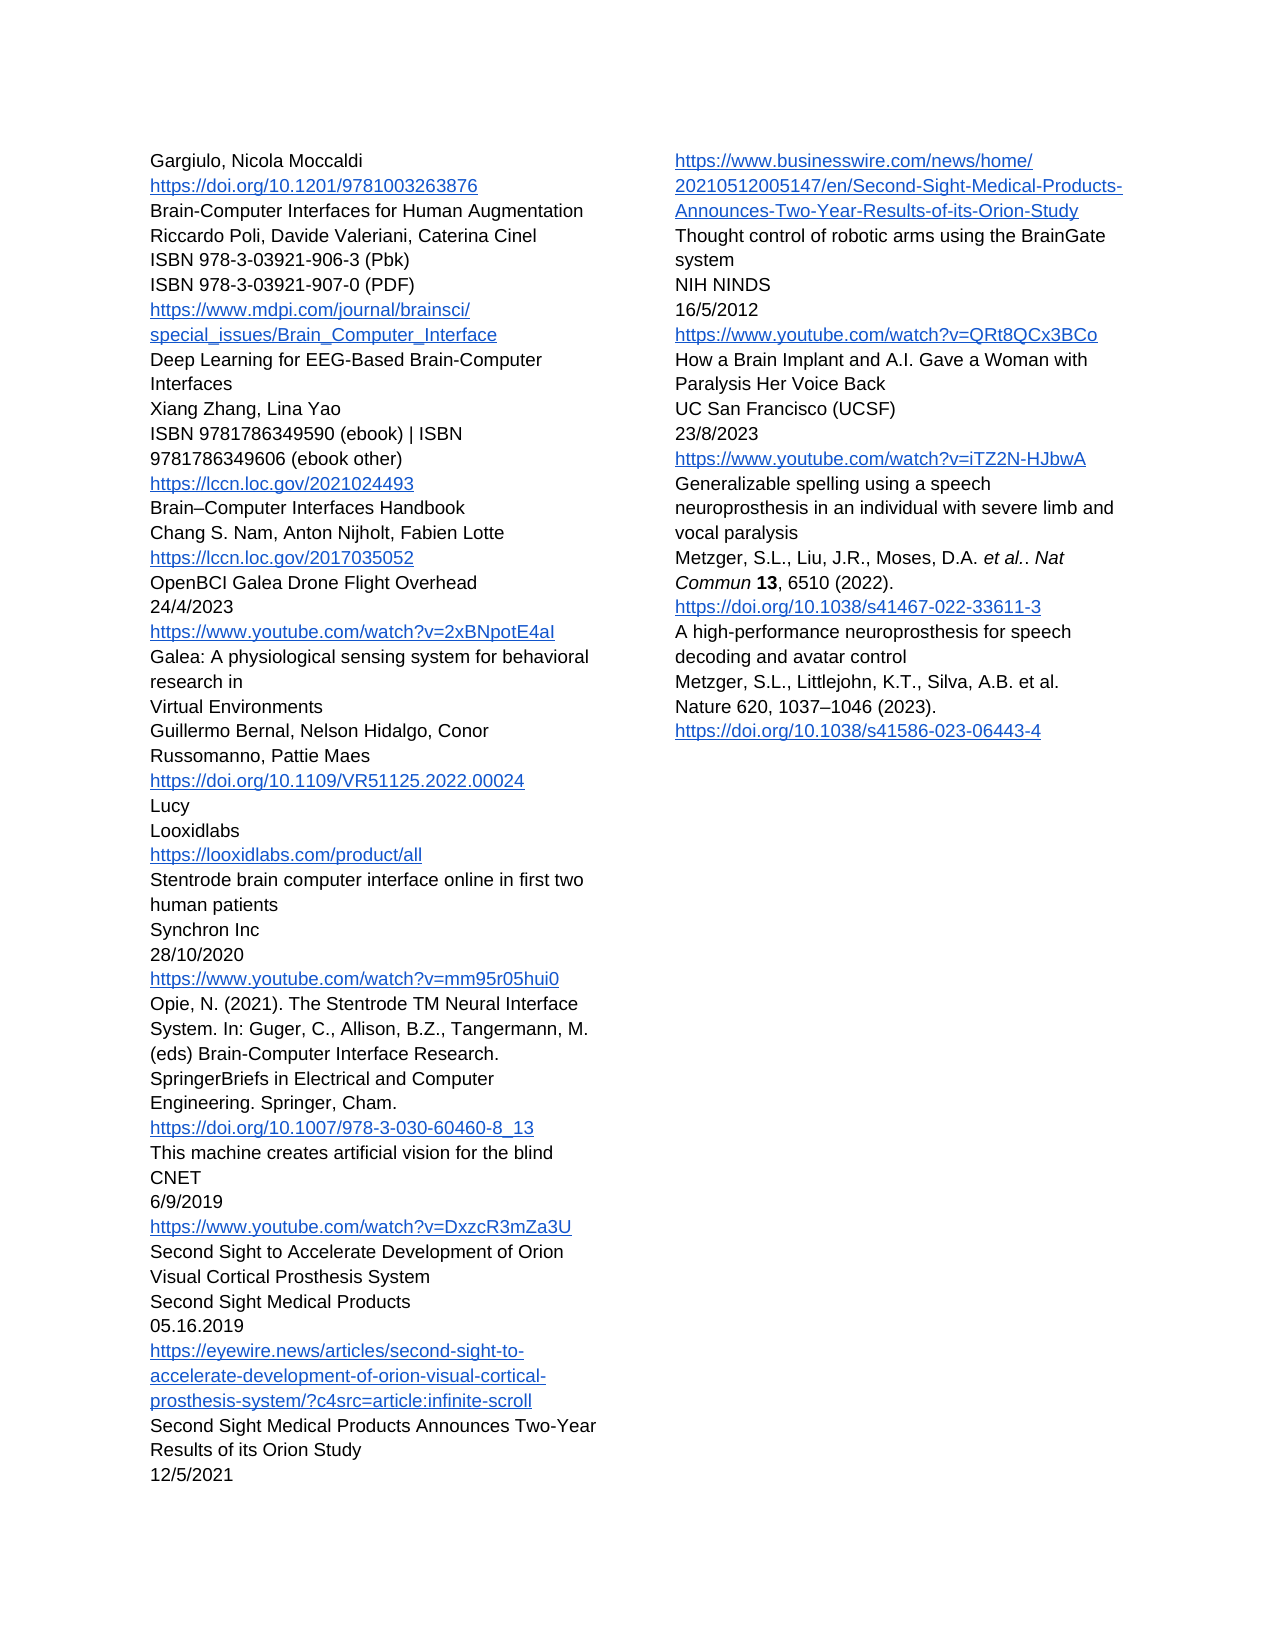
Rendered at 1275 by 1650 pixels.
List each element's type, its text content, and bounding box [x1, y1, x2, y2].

text Lucy [150, 794, 600, 816]
text NIH NINDS [675, 274, 1125, 296]
text 05.16.2019 [150, 1315, 600, 1337]
text Virtual Environments [150, 695, 600, 717]
text https://www.youtube.com/watch?v=2xBNpotE4aI [150, 621, 600, 643]
text https://www.mdpi.com/journal/brainsci/special_issues/Brain_Computer_Interface [150, 299, 600, 345]
text Brain–Computer Interfaces Handbook [150, 497, 600, 519]
text Metzger, S.L., Liu, J.R., Moses, D.A. et al.. Nat Commun 13, 6510 (2022). [675, 547, 1125, 593]
text Metzger, S.L., Littlejohn, K.T., Silva, A.B. et al. [675, 671, 1125, 692]
text Riccardo Poli, Davide Valeriani, Caterina Cinel [150, 224, 600, 246]
text Synchron Inc [150, 918, 600, 940]
text 12/5/2021 [150, 1464, 600, 1486]
text Opie, N. (2021). The Stentrode TM Neural Interface System. In: Guger, C., Allison, B.Z., Tangermann, M. (eds) Brain-Computer Interface Research. SpringerBriefs in Electrical and Computer Engineering. Springer, Cham. [150, 993, 600, 1114]
text ISBN 978-3-03921-907-0 (PDF) [150, 274, 600, 296]
text https://www.youtube.com/watch?v=mm95r05hui0 [150, 968, 600, 990]
text Thought control of robotic arms using the BrainGate system [675, 224, 1125, 271]
text https://looxidlabs.com/product/all [150, 844, 600, 866]
text https://doi.org/10.1007/978-3-030-60460-8_13 [150, 1117, 600, 1138]
text 23/8/2023 [675, 423, 1125, 444]
text Galea: A physiological sensing system for behavioral research in [150, 646, 600, 692]
text Second Sight to Accelerate Development of Orion Visual Cortical Prosthesis System [150, 1241, 600, 1287]
text 16/5/2012 [675, 299, 1125, 320]
text Second Sight Medical Products Announces Two-Year Results of its Orion Study [150, 1414, 600, 1461]
text Stentrode brain computer interface online in first two human patients [150, 869, 600, 915]
text https://www.youtube.com/watch?v=DxzcR3mZa3U [150, 1216, 600, 1238]
text OpenBCI Galea Drone Flight Overhead [150, 571, 600, 593]
text Deep Learning for EEG-Based Brain-Computer Interfaces [150, 348, 600, 395]
text CNET [150, 1166, 600, 1188]
text https://lccn.loc.gov/2021024493 [150, 472, 600, 494]
text Gargiulo, Nicola Moccaldi [150, 150, 600, 172]
text https://www.businesswire.com/news/home/20210512005147/en/Second-Sight-Medical-Products-Announces-Two-Year-Results-of-its-Orion-Study [675, 150, 1125, 221]
text Guillermo Bernal, Nelson Hidalgo, Conor Russomanno, Pattie Maes [150, 720, 600, 767]
text https://lccn.loc.gov/2017035052 [150, 547, 600, 568]
text https://doi.org/10.1201/9781003263876 [150, 175, 600, 196]
text 6/9/2019 [150, 1191, 600, 1213]
text 24/4/2023 [150, 596, 600, 618]
text https://www.youtube.com/watch?v=iTZ2N-HJbwA [675, 447, 1125, 469]
text Generalizable spelling using a speech neuroprosthesis in an individual with severe limb and vocal paralysis [675, 472, 1125, 543]
text 28/10/2020 [150, 943, 600, 965]
text Looxidlabs [150, 819, 600, 841]
text Brain-Computer Interfaces for Human Augmentation [150, 199, 600, 221]
text https://www.youtube.com/watch?v=QRt8QCx3BCo [675, 323, 1125, 345]
text ISBN 9781786349590 (ebook) | ISBN 9781786349606 (ebook other) [150, 423, 600, 469]
text https://doi.org/10.1109/VR51125.2022.00024 [150, 770, 600, 791]
text https://eyewire.news/articles/second-sight-to-accelerate-development-of-orion-visual-cortical-prosthesis-system/?c4src=article:infinite-scroll [150, 1340, 600, 1411]
text A high-performance neuroprosthesis for speech decoding and avatar control [675, 621, 1125, 667]
text UC San Francisco (UCSF) [675, 398, 1125, 419]
text https://doi.org/10.1038/s41586-023-06443-4 [675, 720, 1125, 742]
text Nature 620, 1037–1046 (2023). [675, 695, 1125, 717]
text Xiang Zhang, Lina Yao [150, 398, 600, 419]
text This machine creates artificial vision for the blind [150, 1142, 600, 1163]
text ISBN 978-3-03921-906-3 (Pbk) [150, 249, 600, 271]
text Chang S. Nam, Anton Nijholt, Fabien Lotte [150, 522, 600, 543]
text https://doi.org/10.1038/s41467-022-33611-3 [675, 596, 1125, 618]
text Second Sight Medical Products [150, 1290, 600, 1312]
text How a Brain Implant and A.I. Gave a Woman with Paralysis Her Voice Back [675, 348, 1125, 395]
